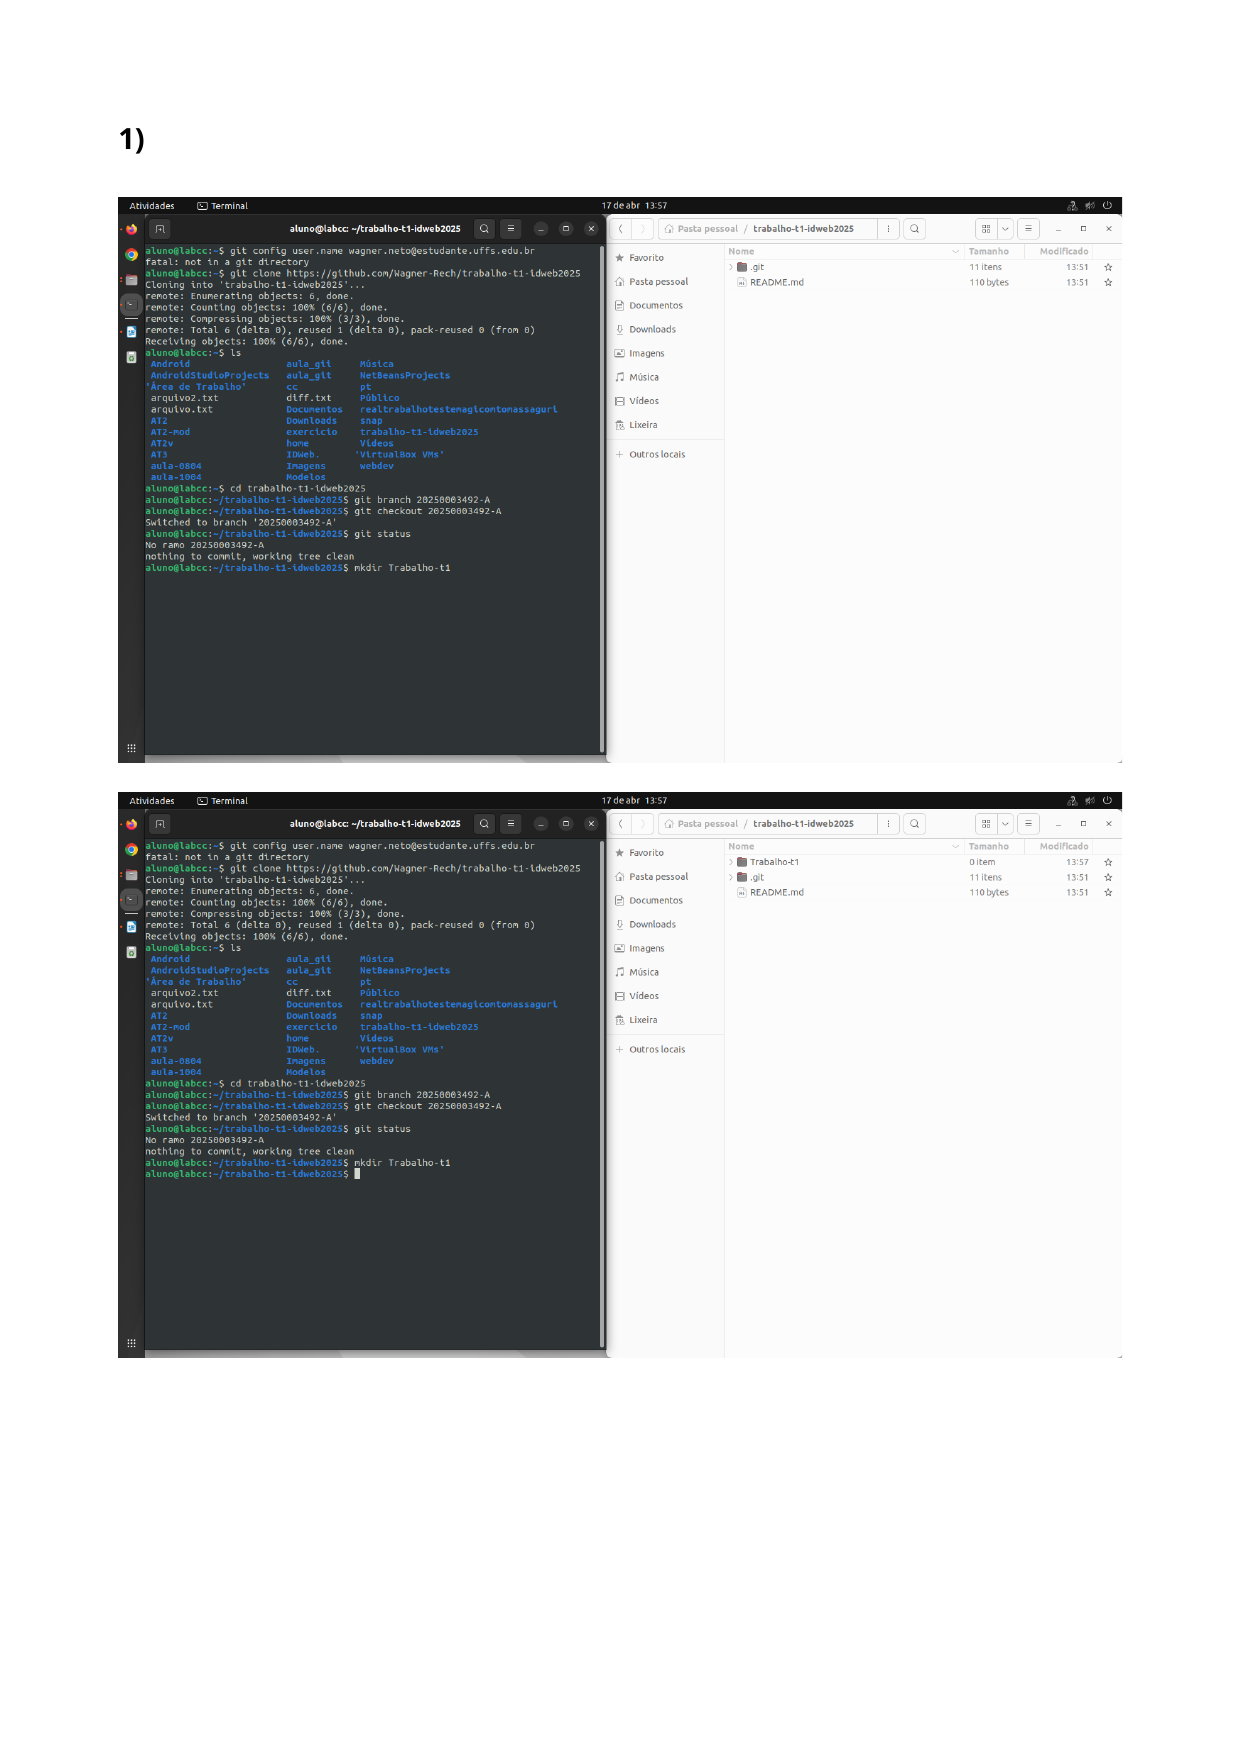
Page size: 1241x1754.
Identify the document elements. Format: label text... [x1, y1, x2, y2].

text 1) [118, 118, 1122, 158]
picture [118, 197, 1123, 763]
picture [118, 792, 1123, 1358]
